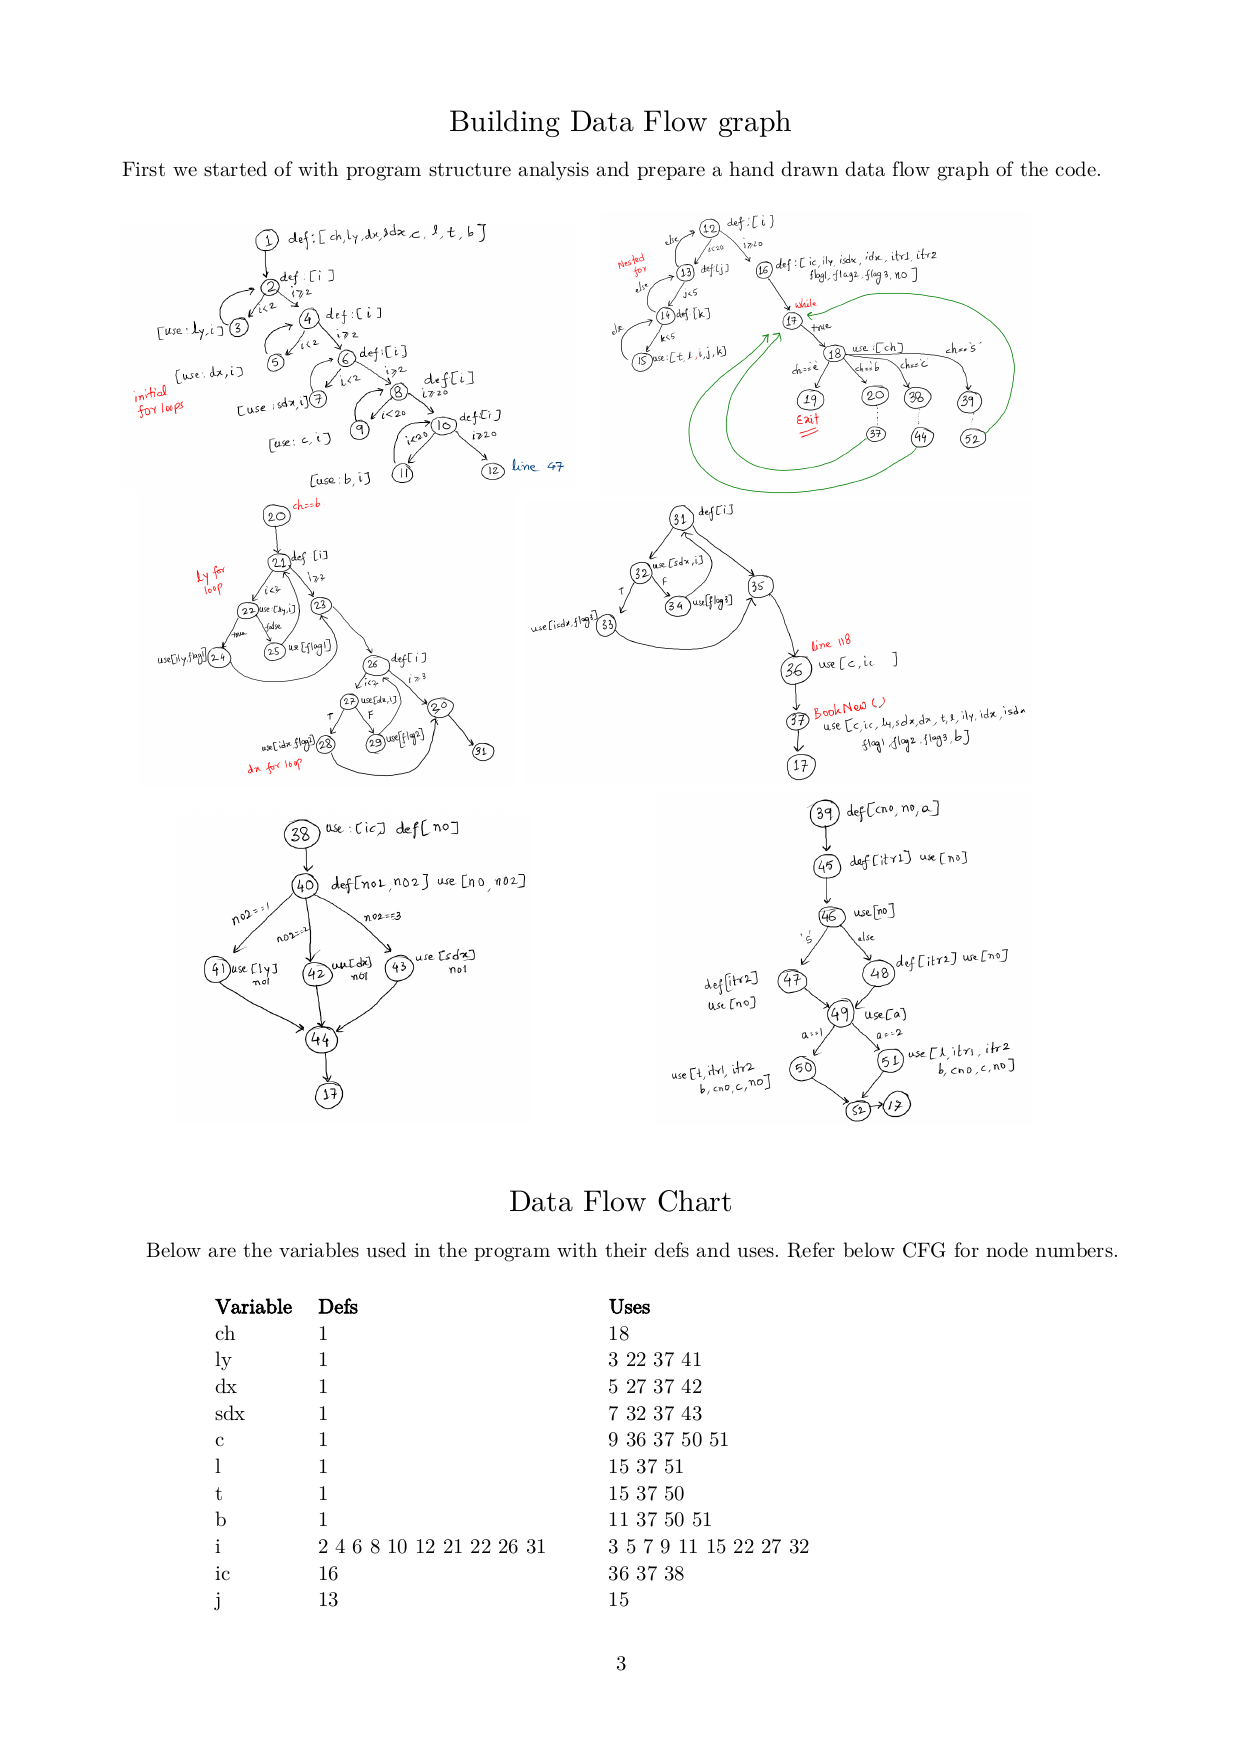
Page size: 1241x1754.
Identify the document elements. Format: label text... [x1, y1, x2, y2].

table_cell ic [212, 1558, 315, 1584]
table_header Uses [606, 1291, 943, 1317]
table_cell 1 [315, 1318, 606, 1344]
table_cell sdx [212, 1398, 315, 1424]
table_cell 15 37 50 [606, 1478, 943, 1504]
table_cell 18 [606, 1318, 943, 1344]
picture [523, 501, 1033, 783]
table_cell 5 27 37 42 [606, 1371, 943, 1397]
table_cell i [212, 1531, 315, 1557]
table_cell 2 4 6 8 10 12 21 22 26 31 [315, 1531, 606, 1557]
table_cell 1 [315, 1504, 606, 1531]
picture [655, 794, 1032, 1125]
table_cell 15 [606, 1584, 943, 1611]
table_cell dx [212, 1371, 315, 1397]
table_header Defs [315, 1291, 606, 1317]
table_cell 1 [315, 1478, 606, 1504]
subtitle Building Data Flow graph [115, 101, 1127, 137]
table_cell 1 [315, 1398, 606, 1424]
table_cell c [212, 1424, 315, 1451]
picture [175, 809, 533, 1123]
table_cell 1 [315, 1344, 606, 1371]
table_cell 13 [315, 1584, 606, 1611]
text Below are the variables used in the program with their defs and uses. Refer below CFG for node numbers. [115, 1236, 1127, 1261]
picture [121, 222, 578, 787]
table_cell 16 [315, 1558, 606, 1584]
picture [601, 211, 1032, 495]
table_cell 9 36 37 50 51 [606, 1424, 943, 1451]
table_cell 3 5 7 9 11 15 22 27 32 [606, 1531, 943, 1557]
table_cell 1 [315, 1451, 606, 1477]
table_cell b [212, 1504, 315, 1531]
table_cell 11 37 50 51 [606, 1504, 943, 1531]
table_cell 3 22 37 41 [606, 1344, 943, 1371]
table_cell j [212, 1584, 315, 1611]
subtitle Data Flow Chart [115, 1182, 1127, 1217]
table_cell 1 [315, 1424, 606, 1451]
table_cell t [212, 1478, 315, 1504]
table_header Variable [212, 1291, 315, 1317]
table_cell ly [212, 1344, 315, 1371]
table_cell 15 37 51 [606, 1451, 943, 1477]
table_cell 1 [315, 1371, 606, 1397]
text First we started of with program structure analysis and prepare a hand drawn data flow graph of the code. [115, 156, 1127, 181]
table_cell l [212, 1451, 315, 1477]
table_cell 7 32 37 43 [606, 1398, 943, 1424]
table_cell 36 37 38 [606, 1558, 943, 1584]
table_cell ch [212, 1318, 315, 1344]
